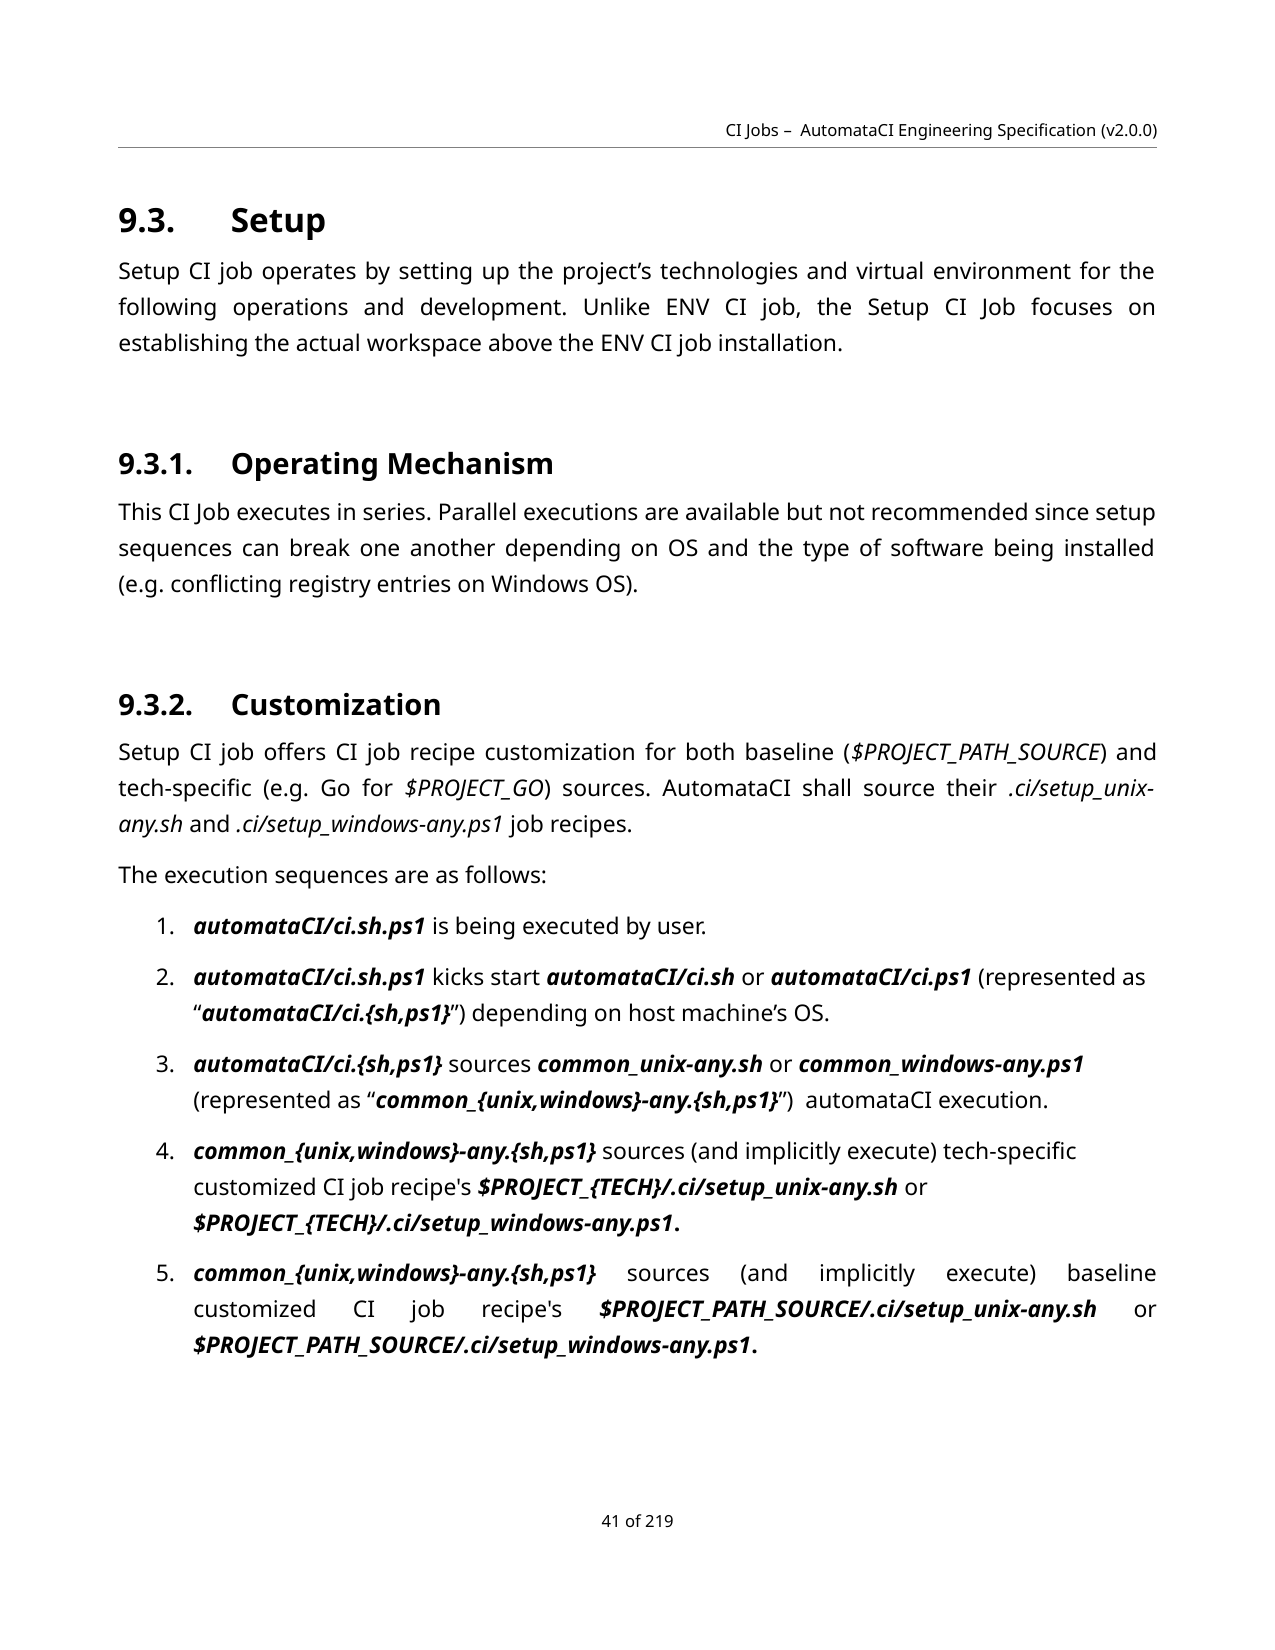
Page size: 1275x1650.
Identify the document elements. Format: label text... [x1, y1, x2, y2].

text The execution sequences are as follows: [118, 859, 1157, 890]
list automataCI/ci.sh.ps1 is being executed by user. [156, 910, 1157, 941]
list automataCI/ci.sh.ps1 kicks start automataCI/ci.sh or automataCI/ci.ps1 (represented as “automataCI/ci.{sh,ps1}”) depending on host machine’s OS. [156, 961, 1157, 1028]
list common_{unix,windows}-any.{sh,ps1} sources (and implicitly execute) baseline customized CI job recipe's $PROJECT_PATH_SOURCE/.ci/setup_unix-any.sh or $PROJECT_PATH_SOURCE/.ci/setup_windows-any.ps1. [156, 1257, 1157, 1361]
text Setup CI job operates by setting up the project’s technologies and virtual environment for the following operations and development. Unlike ENV CI job, the Setup CI Job focuses on establishing the actual workspace above the ENV CI job installation. [118, 255, 1157, 358]
text Setup CI job offers CI job recipe customization for both baseline ($PROJECT_PATH_SOURCE) and tech-specific (e.g. Go for $PROJECT_GO) sources. AutomataCI shall source their .ci/setup_unix-any.sh and .ci/setup_windows-any.ps1 job recipes. [118, 736, 1157, 839]
subtitle Setup [118, 197, 1157, 243]
list automataCI/ci.{sh,ps1} sources common_unix-any.sh or common_windows-any.ps1 (represented as “common_{unix,windows}-any.{sh,ps1}”) automataCI execution. [156, 1048, 1157, 1115]
subtitle Operating Mechanism [118, 443, 1157, 483]
list common_{unix,windows}-any.{sh,ps1} sources (and implicitly execute) tech-specific customized CI job recipe's $PROJECT_{TECH}/.ci/setup_unix-any.sh or $PROJECT_{TECH}/.ci/setup_windows-any.ps1. [156, 1134, 1157, 1238]
subtitle Customization [118, 684, 1157, 724]
text This CI Job executes in series. Parallel executions are available but not recommended since setup sequences can break one another depending on OS and the type of software being installed (e.g. conflicting registry entries on Windows OS). [118, 496, 1157, 599]
